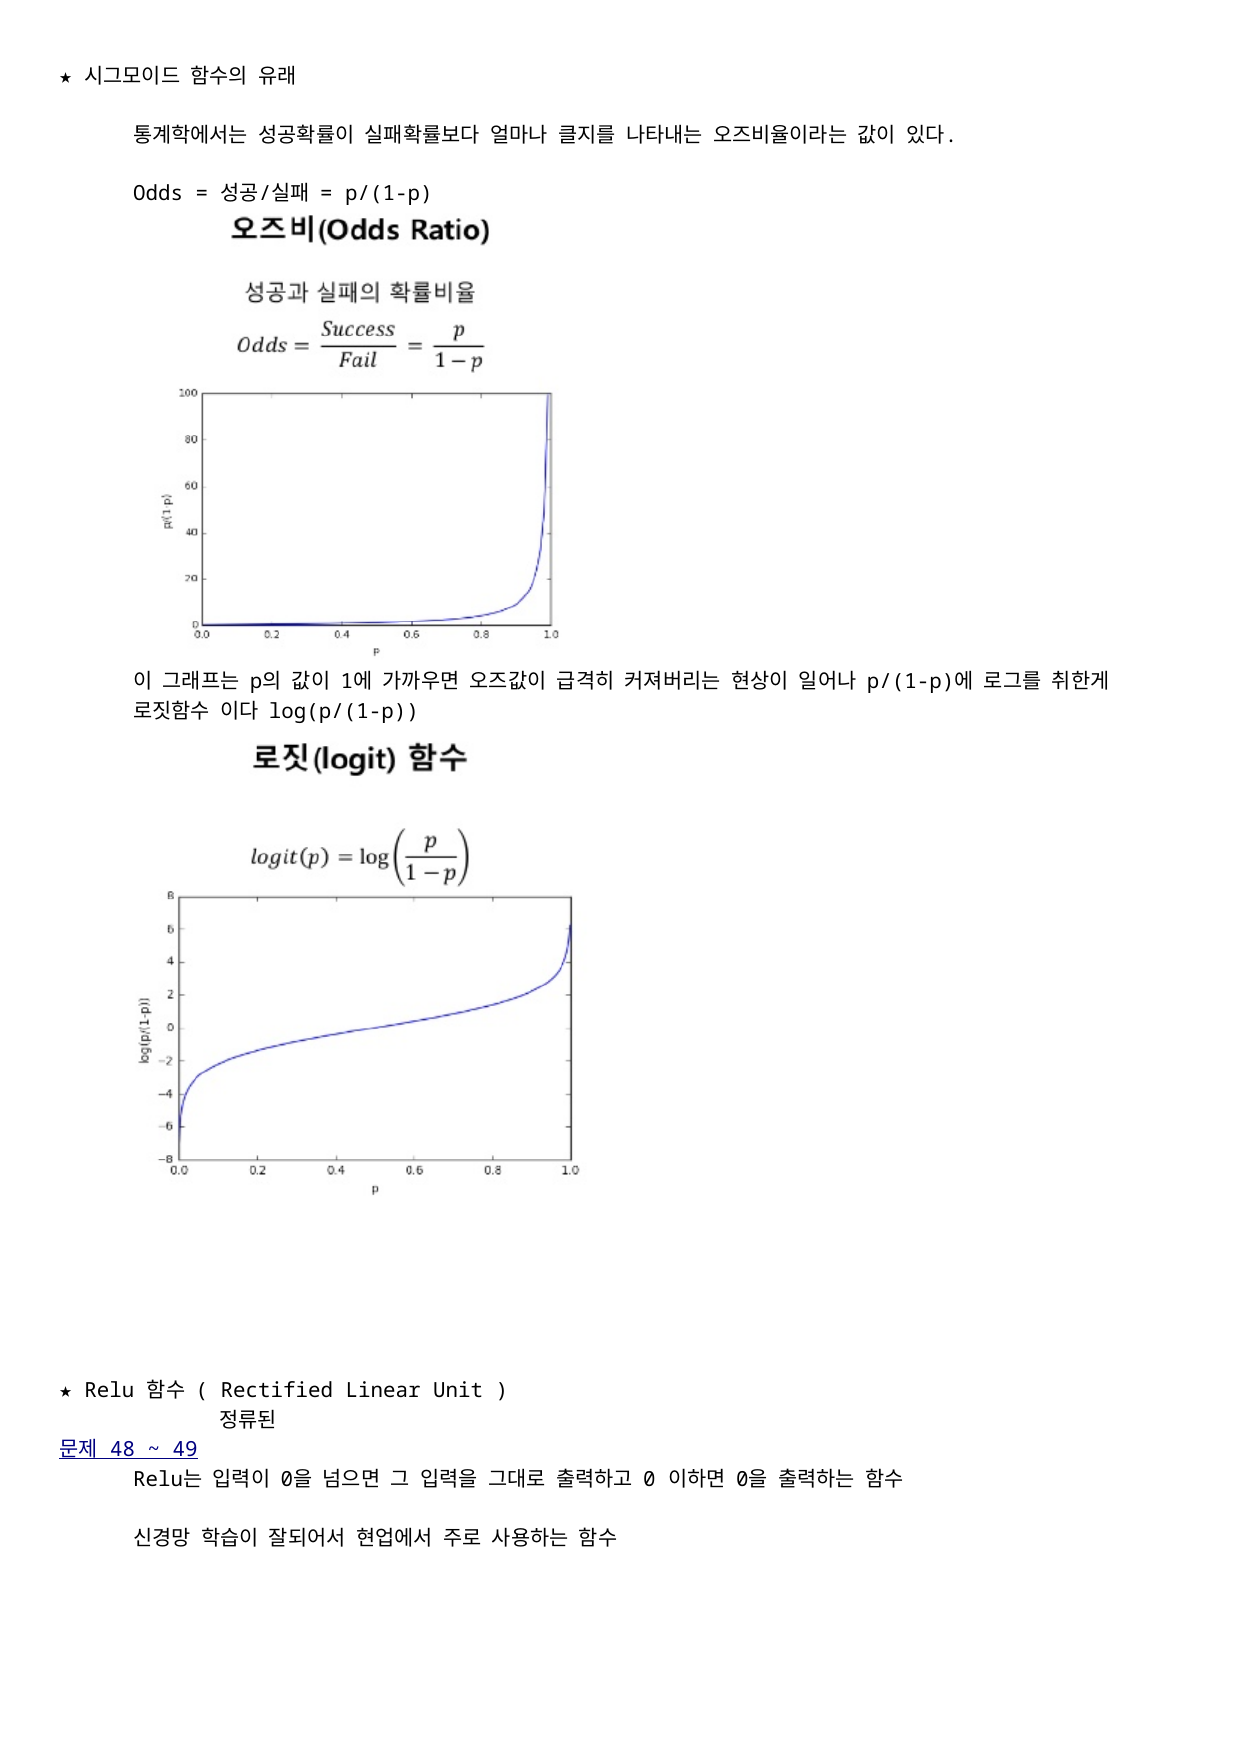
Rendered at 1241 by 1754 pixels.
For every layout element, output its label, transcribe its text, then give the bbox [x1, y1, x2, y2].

text 신경망 학습이 잘되어서 현업에서 주로 사용하는 함수 [59, 1521, 1181, 1551]
text Odds = 성공/실패 = p/(1-p) [59, 177, 1181, 207]
text 문제 48 ~ 49 [59, 1434, 1181, 1462]
text Relu는 입력이 0을 넘으면 그 입력을 그대로 출력하고 0 이하면 0을 출력하는 함수 [59, 1462, 1181, 1492]
text ★ Relu 함수 ( Rectified Linear Unit ) [59, 1373, 1181, 1403]
picture [134, 725, 592, 1203]
picture [144, 206, 579, 665]
text 로짓함수 이다 log(p/(1-p)) [59, 695, 1181, 725]
text 통계학에서는 성공확률이 실패확률보다 얼마나 클지를 나타내는 오즈비율이라는 값이 있다. [59, 118, 1181, 148]
text ★ 시그모이드 함수의 유래 [59, 59, 1181, 89]
text 정류된 [59, 1403, 1181, 1434]
text 이 그래프는 p의 값이 1에 가까우면 오즈값이 급격히 커져버리는 현상이 일어나 p/(1-p)에 로그를 취한게 [59, 207, 1181, 695]
